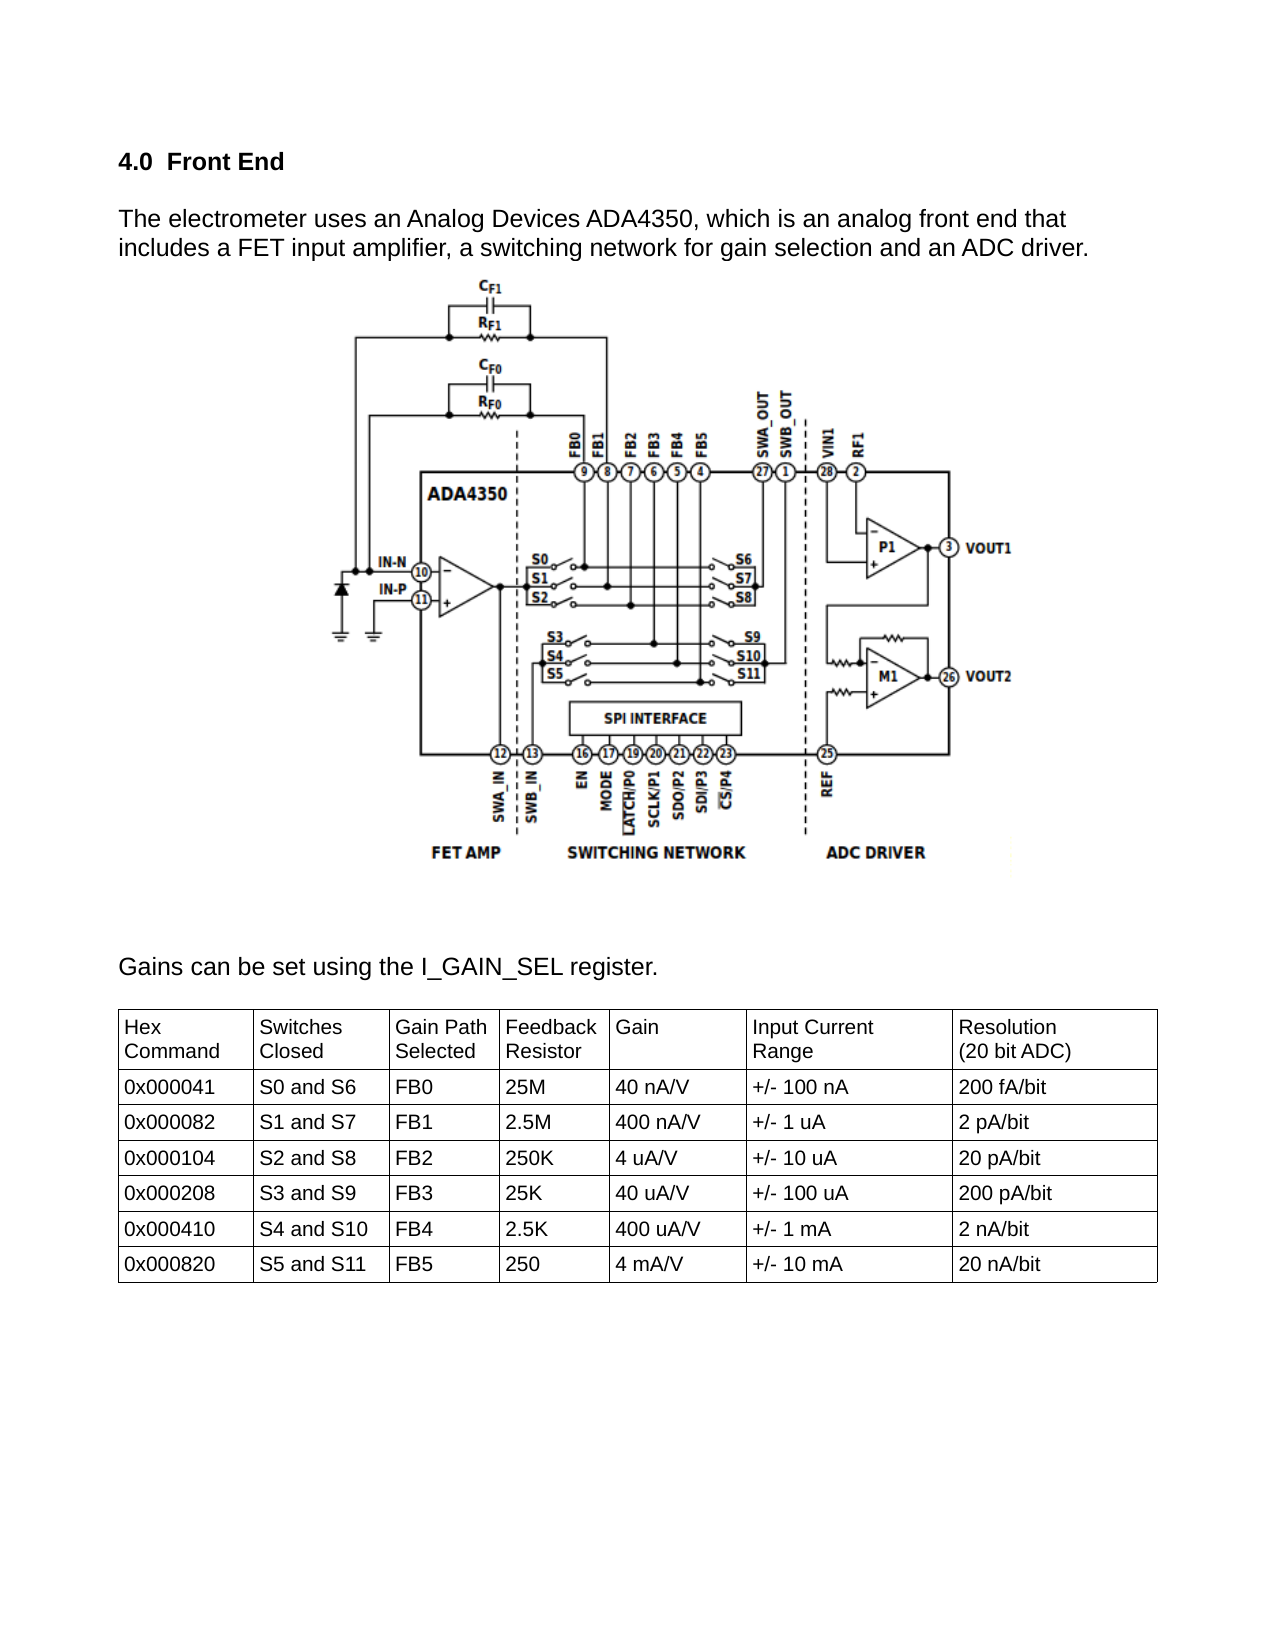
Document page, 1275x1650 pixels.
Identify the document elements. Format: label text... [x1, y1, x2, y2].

table_cell FB5 [390, 1247, 499, 1282]
table_cell 4 mA/V [610, 1247, 746, 1282]
table_cell +/- 1 uA [747, 1105, 952, 1140]
table_cell FB0 [390, 1070, 499, 1104]
table_cell +/- 100 nA [747, 1070, 952, 1104]
table_cell FB4 [390, 1212, 499, 1246]
table_cell 0x000208 [119, 1176, 253, 1211]
table_cell 2 nA/bit [953, 1212, 1157, 1246]
text The electrometer uses an Analog Devices ADA4350, which is an analog front end that includes a FET input amplifier, a switching network for gain selection and an ADC driver. [118, 204, 1157, 262]
table_cell S1 and S7 [254, 1105, 389, 1140]
table_cell 400 nA/V [610, 1105, 746, 1140]
table_cell 0x000820 [119, 1247, 253, 1282]
table_header Gain Path Selected [390, 1010, 499, 1069]
table_cell +/- 10 uA [747, 1141, 952, 1175]
table_cell 0x000104 [119, 1141, 253, 1175]
table_cell S2 and S8 [254, 1141, 389, 1175]
table_cell 2 pA/bit [953, 1105, 1157, 1140]
table_cell +/- 1 mA [747, 1212, 952, 1246]
table_cell S3 and S9 [254, 1176, 389, 1211]
table_cell 0x000041 [119, 1070, 253, 1104]
table_header Hex Command [119, 1010, 253, 1069]
table_cell FB3 [390, 1176, 499, 1211]
table_cell 250 [500, 1247, 609, 1282]
table_cell FB2 [390, 1141, 499, 1175]
table_cell 25M [500, 1070, 609, 1104]
table_cell +/- 100 uA [747, 1176, 952, 1211]
table_cell S0 and S6 [254, 1070, 389, 1104]
text 4.0 Front End [118, 147, 1157, 176]
table_header Resolution (20 bit ADC) [953, 1010, 1157, 1069]
table_header Switches Closed [254, 1010, 389, 1069]
table_cell +/- 10 mA [747, 1247, 952, 1282]
text Gains can be set using the I_GAIN_SEL register. [118, 952, 1157, 981]
table_cell 40 nA/V [610, 1070, 746, 1104]
table_cell 200 fA/bit [953, 1070, 1157, 1104]
table_header Gain [610, 1010, 746, 1069]
table_cell S4 and S10 [254, 1212, 389, 1246]
table_cell S5 and S11 [254, 1247, 389, 1282]
table_cell 0x000082 [119, 1105, 253, 1140]
table_cell 0x000410 [119, 1212, 253, 1246]
table_cell 4 uA/V [610, 1141, 746, 1175]
table_cell 40 uA/V [610, 1176, 746, 1211]
table_cell 2.5K [500, 1212, 609, 1246]
table_cell 20 pA/bit [953, 1141, 1157, 1175]
table_cell 250K [500, 1141, 609, 1175]
table_cell 2.5M [500, 1105, 609, 1140]
picture [263, 261, 1012, 886]
table_cell FB1 [390, 1105, 499, 1140]
table_cell 20 nA/bit [953, 1247, 1157, 1282]
table_cell 200 pA/bit [953, 1176, 1157, 1211]
table_header Input Current Range [747, 1010, 952, 1069]
table_header Feedback Resistor [500, 1010, 609, 1069]
table_cell 400 uA/V [610, 1212, 746, 1246]
table_cell 25K [500, 1176, 609, 1211]
